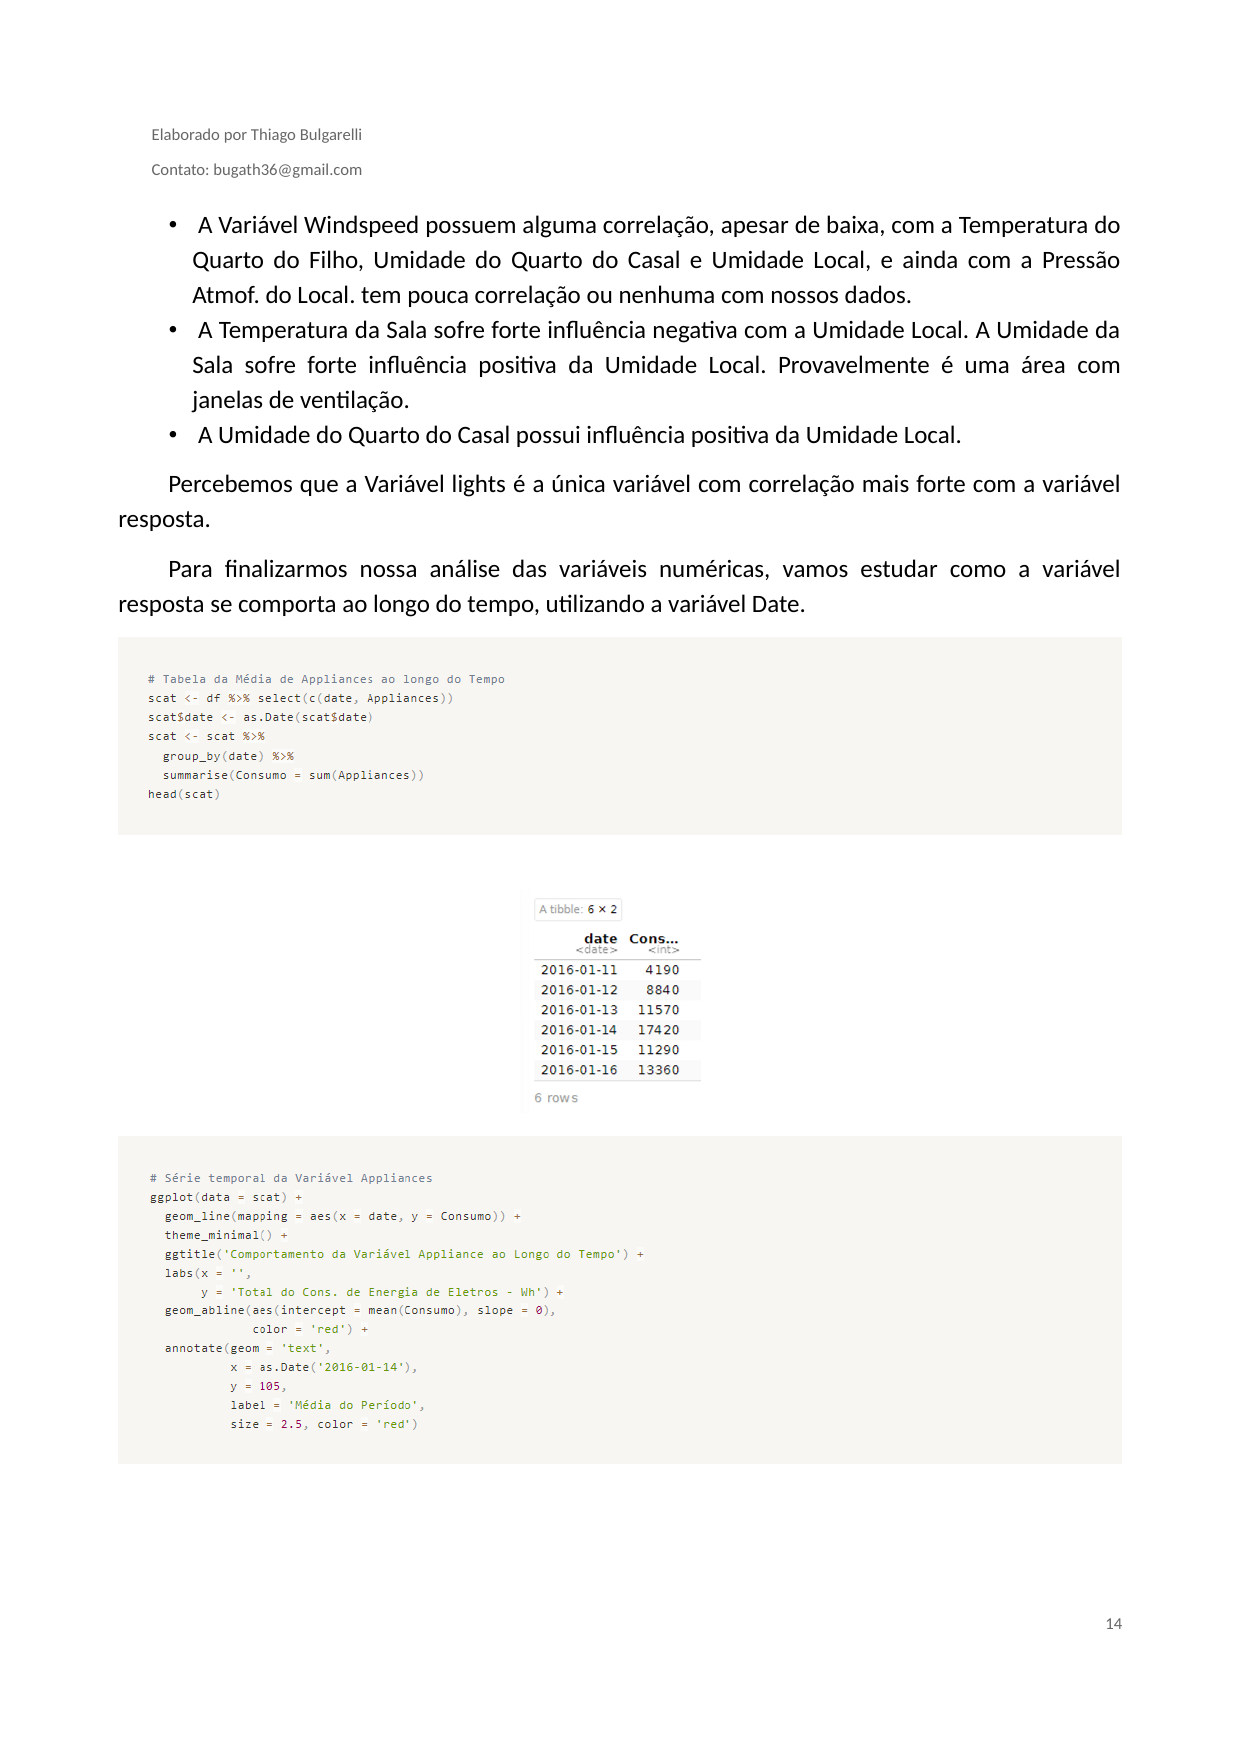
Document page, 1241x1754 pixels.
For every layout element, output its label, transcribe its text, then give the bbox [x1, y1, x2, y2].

list A Temperatura da Sala sofre forte influência negativa com a Umidade Local. A Umidade da Sala sofre forte influência positiva da Umidade Local. Provavelmente é uma área com janelas de ventilação. [162, 314, 1122, 414]
text Percebemos que a Variável lights é a única variável com correlação mais forte com a variável resposta. [118, 469, 1122, 534]
picture [118, 1136, 1123, 1464]
list A Variável Windspeed possuem alguma correlação, apesar de baixa, com a Temperatura do Quarto do Filho, Umidade do Quarto do Casal e Umidade Local, e ainda com a Pressão Atmof. do Local. tem pouca correlação ou nenhuma com nossos dados. [162, 209, 1122, 309]
list A Umidade do Quarto do Casal possui influência positiva da Umidade Local. [162, 419, 1122, 449]
picture [118, 637, 1123, 835]
text Para finalizarmos nossa análise das variáveis numéricas, vamos estudar como a variável resposta se comporta ao longo do tempo, utilizando a variável Date. [118, 553, 1122, 619]
